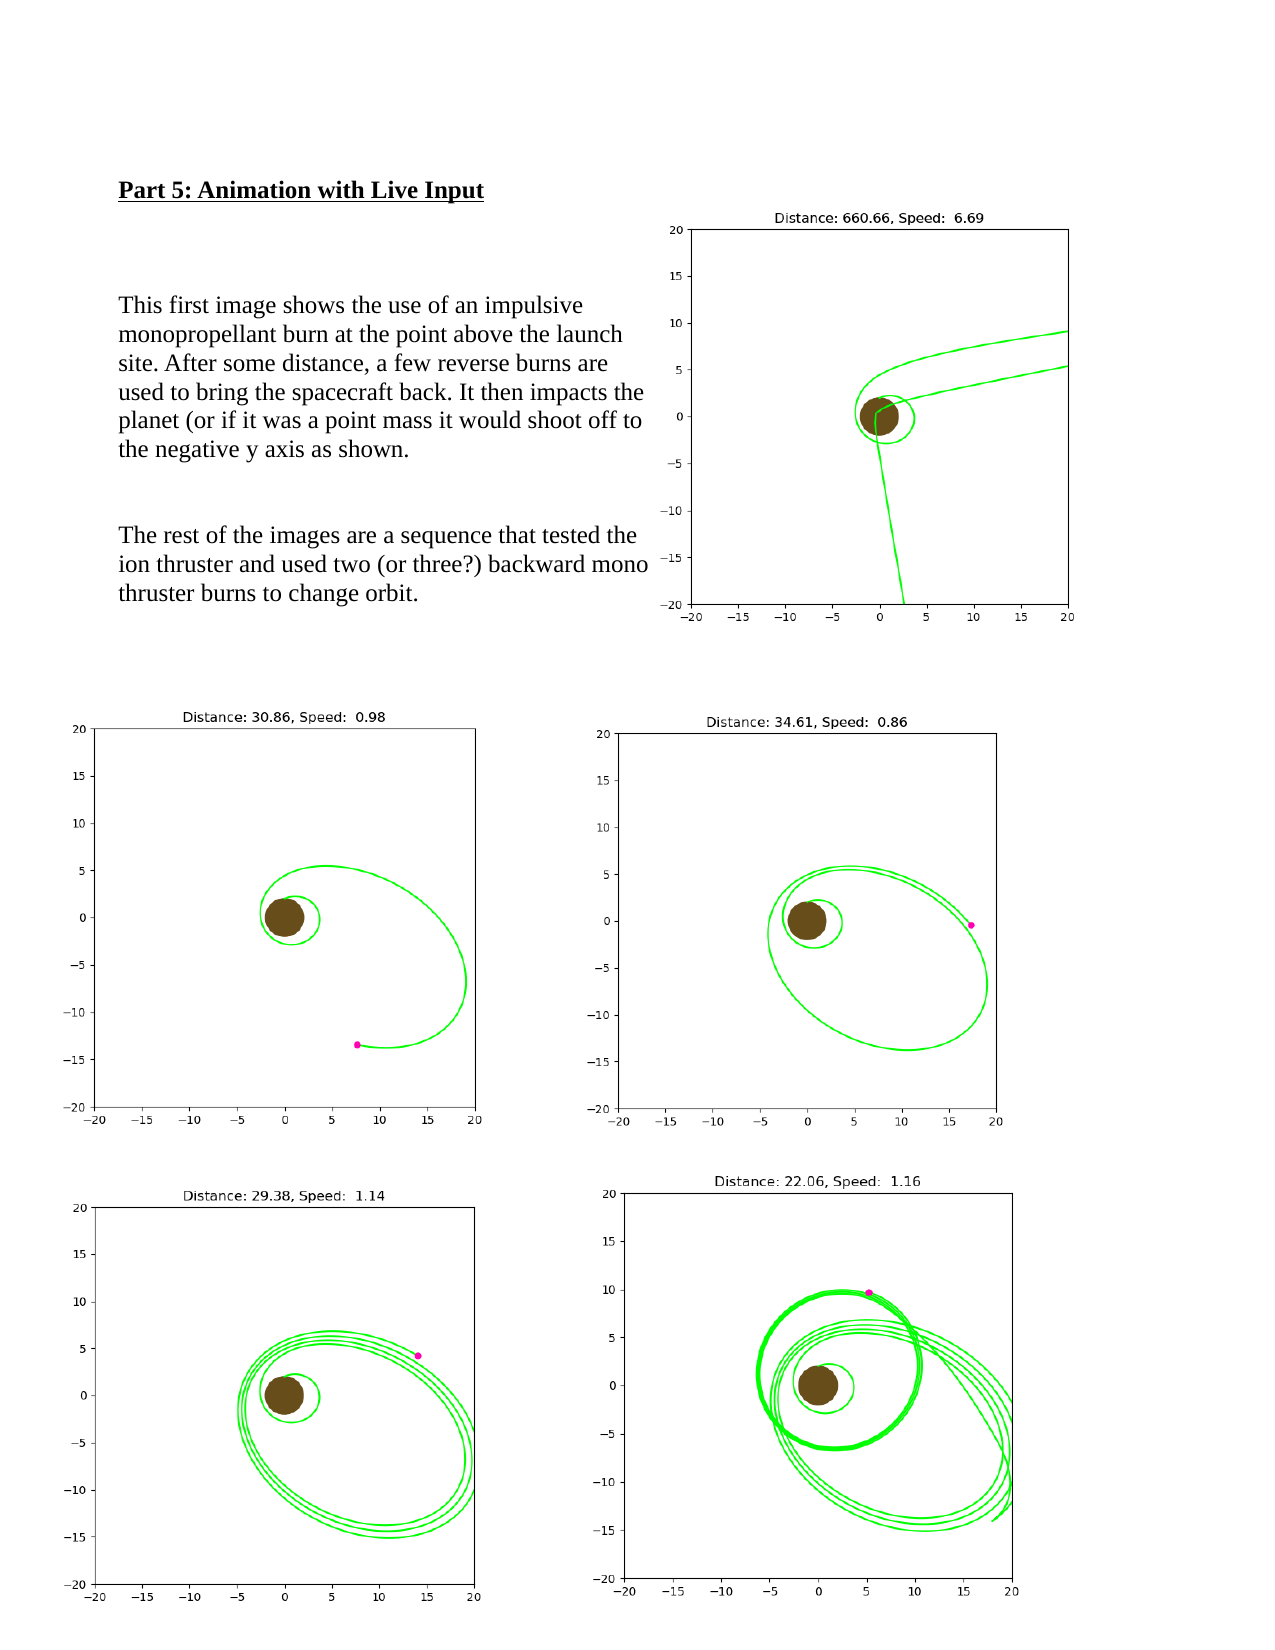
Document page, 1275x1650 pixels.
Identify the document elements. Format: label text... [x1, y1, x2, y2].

picture [650, 179, 701, 648]
text [701, 521, 1157, 607]
picture [53, 1159, 106, 1633]
picture [50, 692, 104, 1144]
text This first image shows the use of an impulsive monopropellant burn at the point above the launch site. After some distance, a few reverse burns are used to bring the spacecraft back. It then impacts the planet (or if it was a point mass it would shoot off to the negative y axis as shown. [118, 291, 650, 463]
text Part 5: Animation with Live Input [118, 176, 1157, 204]
picture [579, 698, 648, 1619]
text [701, 291, 1157, 463]
text The rest of the images are a sequence that tested the ion thruster and used two (or three?) backward mono thruster burns to change orbit. [118, 521, 650, 607]
